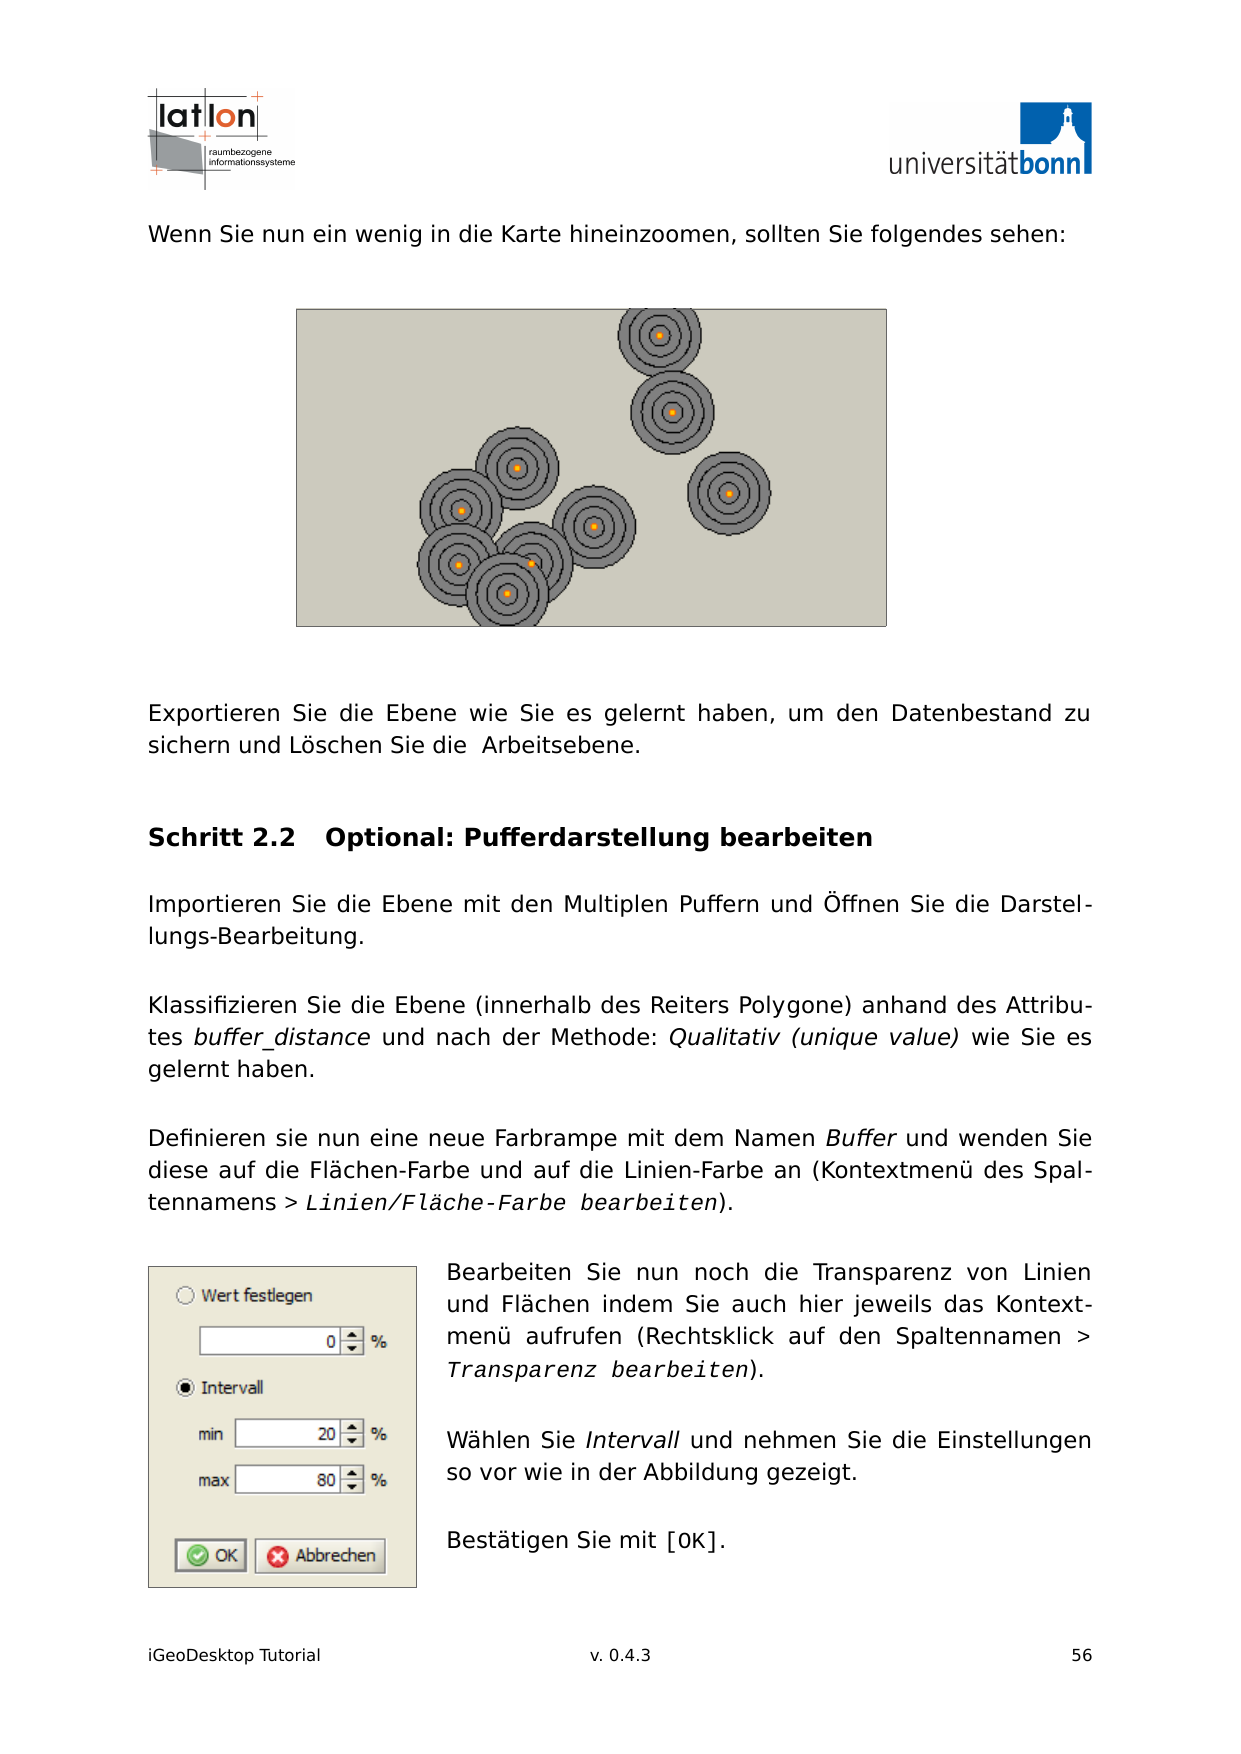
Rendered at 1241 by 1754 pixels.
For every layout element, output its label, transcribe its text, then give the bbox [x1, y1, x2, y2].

text Klassifizieren Sie die Ebene (innerhalb des Reiters Poly­gone) anhand des Attribu­tes buffer_distance und nach der Methode: Qualitativ (unique value) wie Sie es gelernt haben. [148, 992, 1092, 1083]
picture [149, 1267, 416, 1587]
text Importieren Sie die Ebene mit den Multiplen Puffern und Öffnen Sie die Darstel­lungs-Bearbeitung. [148, 892, 1092, 950]
picture [147, 88, 295, 190]
text Wenn Sie nun ein wenig in die Karte hineinzoomen, sollten Sie folgendes sehen: [148, 221, 1092, 248]
text Bestätigen Sie mit [OK]. [417, 1528, 1092, 1556]
picture [889, 102, 1093, 174]
text Bearbeiten Sie nun noch die Transparenz von Linien und Flächen indem Sie auch hier jeweils das Kontext­menü aufrufen (Rechtsklick auf den Spaltennamen > Transparenz bearbeiten). [148, 1259, 1092, 1385]
subtitle Optional: Pufferdarstellung bearbeiten [148, 823, 1092, 853]
picture [297, 310, 886, 626]
text Definieren sie nun eine neue Farbrampe mit dem Namen Buffer und wenden Sie diese auf die Flächen-Farbe und auf die Linien-Farbe an (Kontextmenü des Spal­tennamens > Linien/Fläche-Farbe bearbeiten). [148, 1125, 1092, 1217]
text Wählen Sie Intervall und nehmen Sie die Einstellungen so vor wie in der Abbildung gezeigt. [417, 1427, 1092, 1486]
text Exportieren Sie die Ebene wie Sie es gelernt haben, um den Datenbestand zu sichern und Löschen Sie die Arbeitsebene. [148, 700, 1092, 758]
